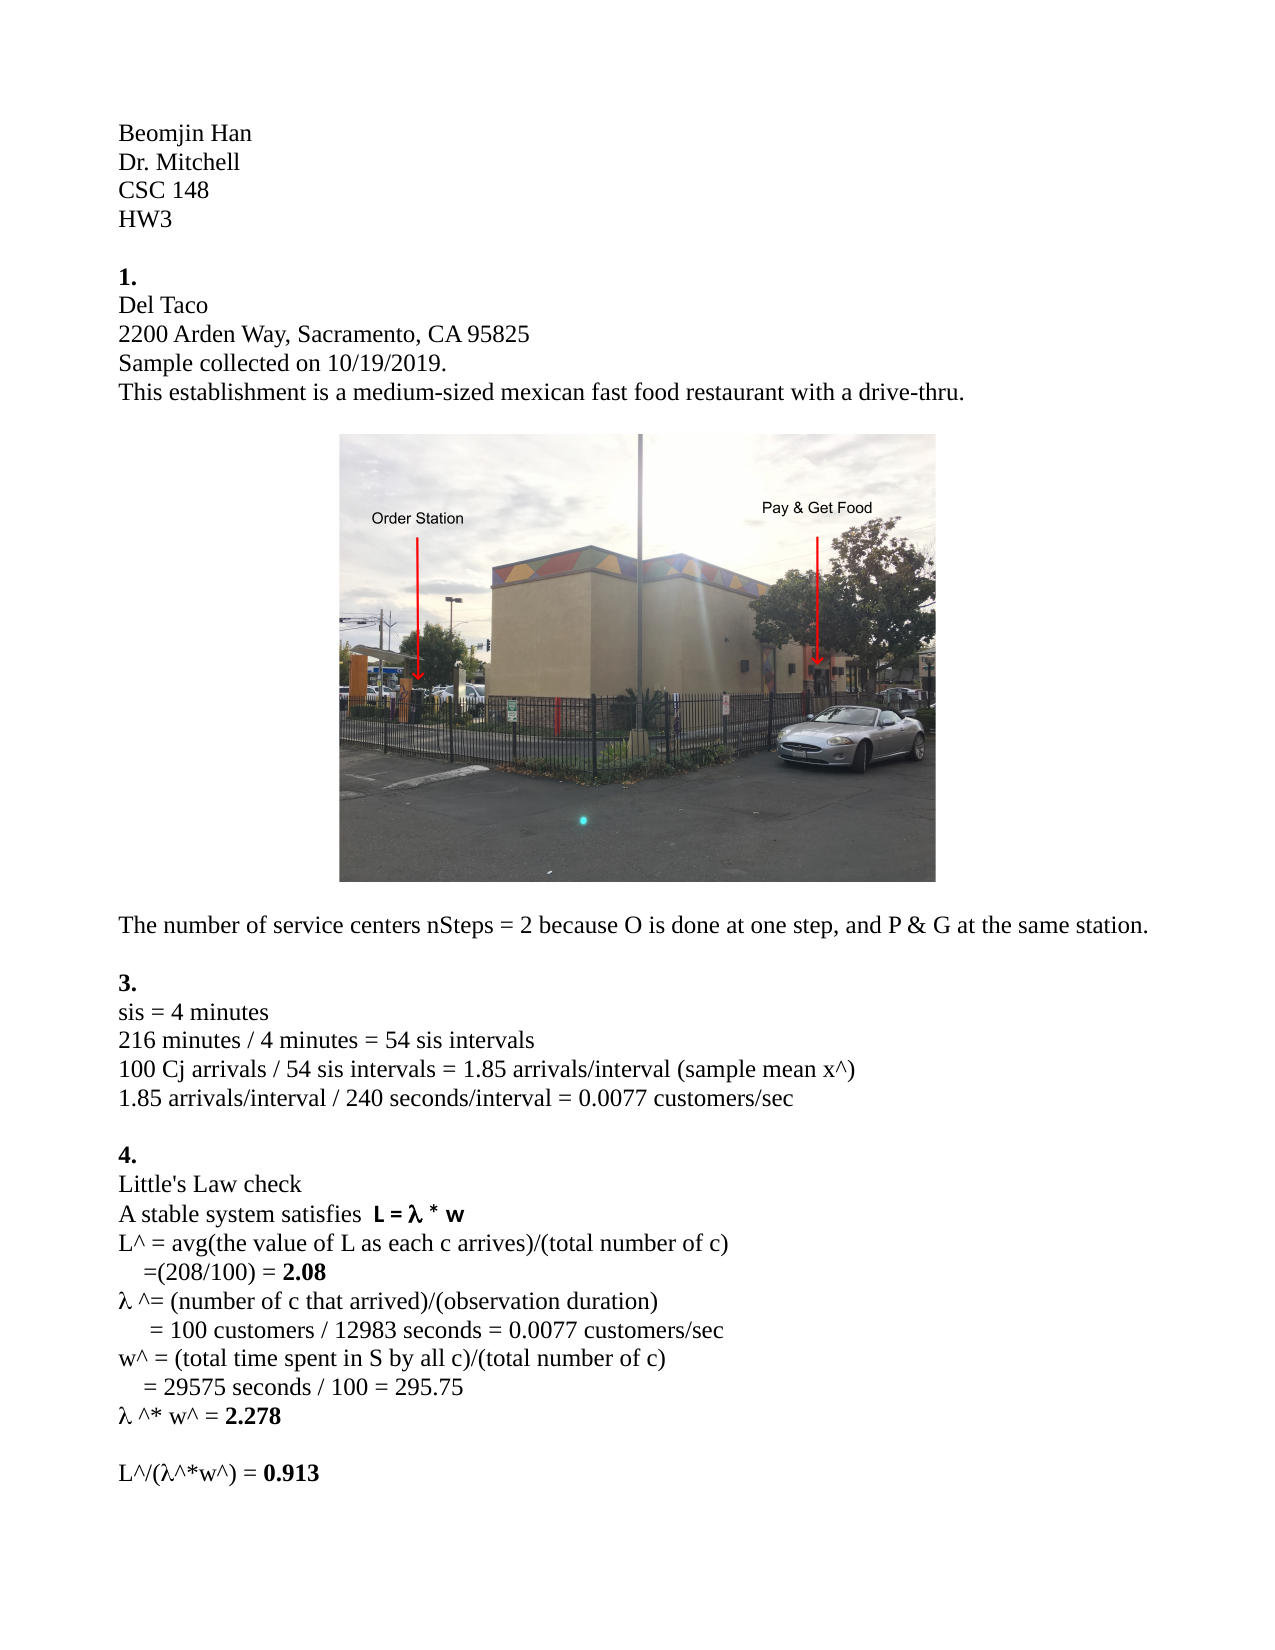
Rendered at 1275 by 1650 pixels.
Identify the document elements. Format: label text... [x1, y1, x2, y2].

text Dr. Mitchell [118, 147, 1157, 176]
text =(208/100) = 2.08 [118, 1257, 1157, 1286]
text sis = 4 minutes [118, 997, 1157, 1026]
text 4. [118, 1141, 1157, 1169]
text 1. [118, 262, 1157, 291]
text HW3 [118, 204, 1157, 233]
text 216 minutes / 4 minutes = 54 sis intervals [118, 1026, 1157, 1054]
text Beomjin Han [118, 118, 1157, 147]
text The number of service centers nSteps = 2 because O is done at one step, and P & G at the same station. [118, 911, 1157, 939]
text L^ = avg(the value of L as each c arrives)/(total number of c) [118, 1228, 1157, 1257]
text = 29575 seconds / 100 = 295.75 [118, 1372, 1157, 1401]
text w^ = (total time spent in S by all c)/(total number of c) [118, 1343, 1157, 1372]
text Del Taco [118, 291, 1157, 319]
text l ^* w^ = 2.278 [118, 1401, 1157, 1430]
text CSC 148 [118, 176, 1157, 204]
text This establishment is a medium-sized mexican fast food restaurant with a drive-thru. [118, 377, 1157, 406]
text 100 Cj arrivals / 54 sis intervals = 1.85 arrivals/interval (sample mean x^) [118, 1054, 1157, 1083]
text = 100 customers / 12983 seconds = 0.0077 customers/sec [118, 1315, 1157, 1343]
text Little's Law check [118, 1169, 1157, 1198]
text 2200 Arden Way, Sacramento, CA 95825 [118, 319, 1157, 348]
text L^/(l^*w^) = 0.913 [118, 1458, 1157, 1487]
text 1.85 arrivals/interval / 240 seconds/interval = 0.0077 customers/sec [118, 1083, 1157, 1112]
text Sample collected on 10/19/2019. [118, 348, 1157, 377]
picture [339, 434, 936, 882]
text A stable system satisfies L = l * w [118, 1198, 1157, 1228]
text 3. [118, 968, 1157, 997]
text l ^= (number of c that arrived)/(observation duration) [118, 1286, 1157, 1315]
